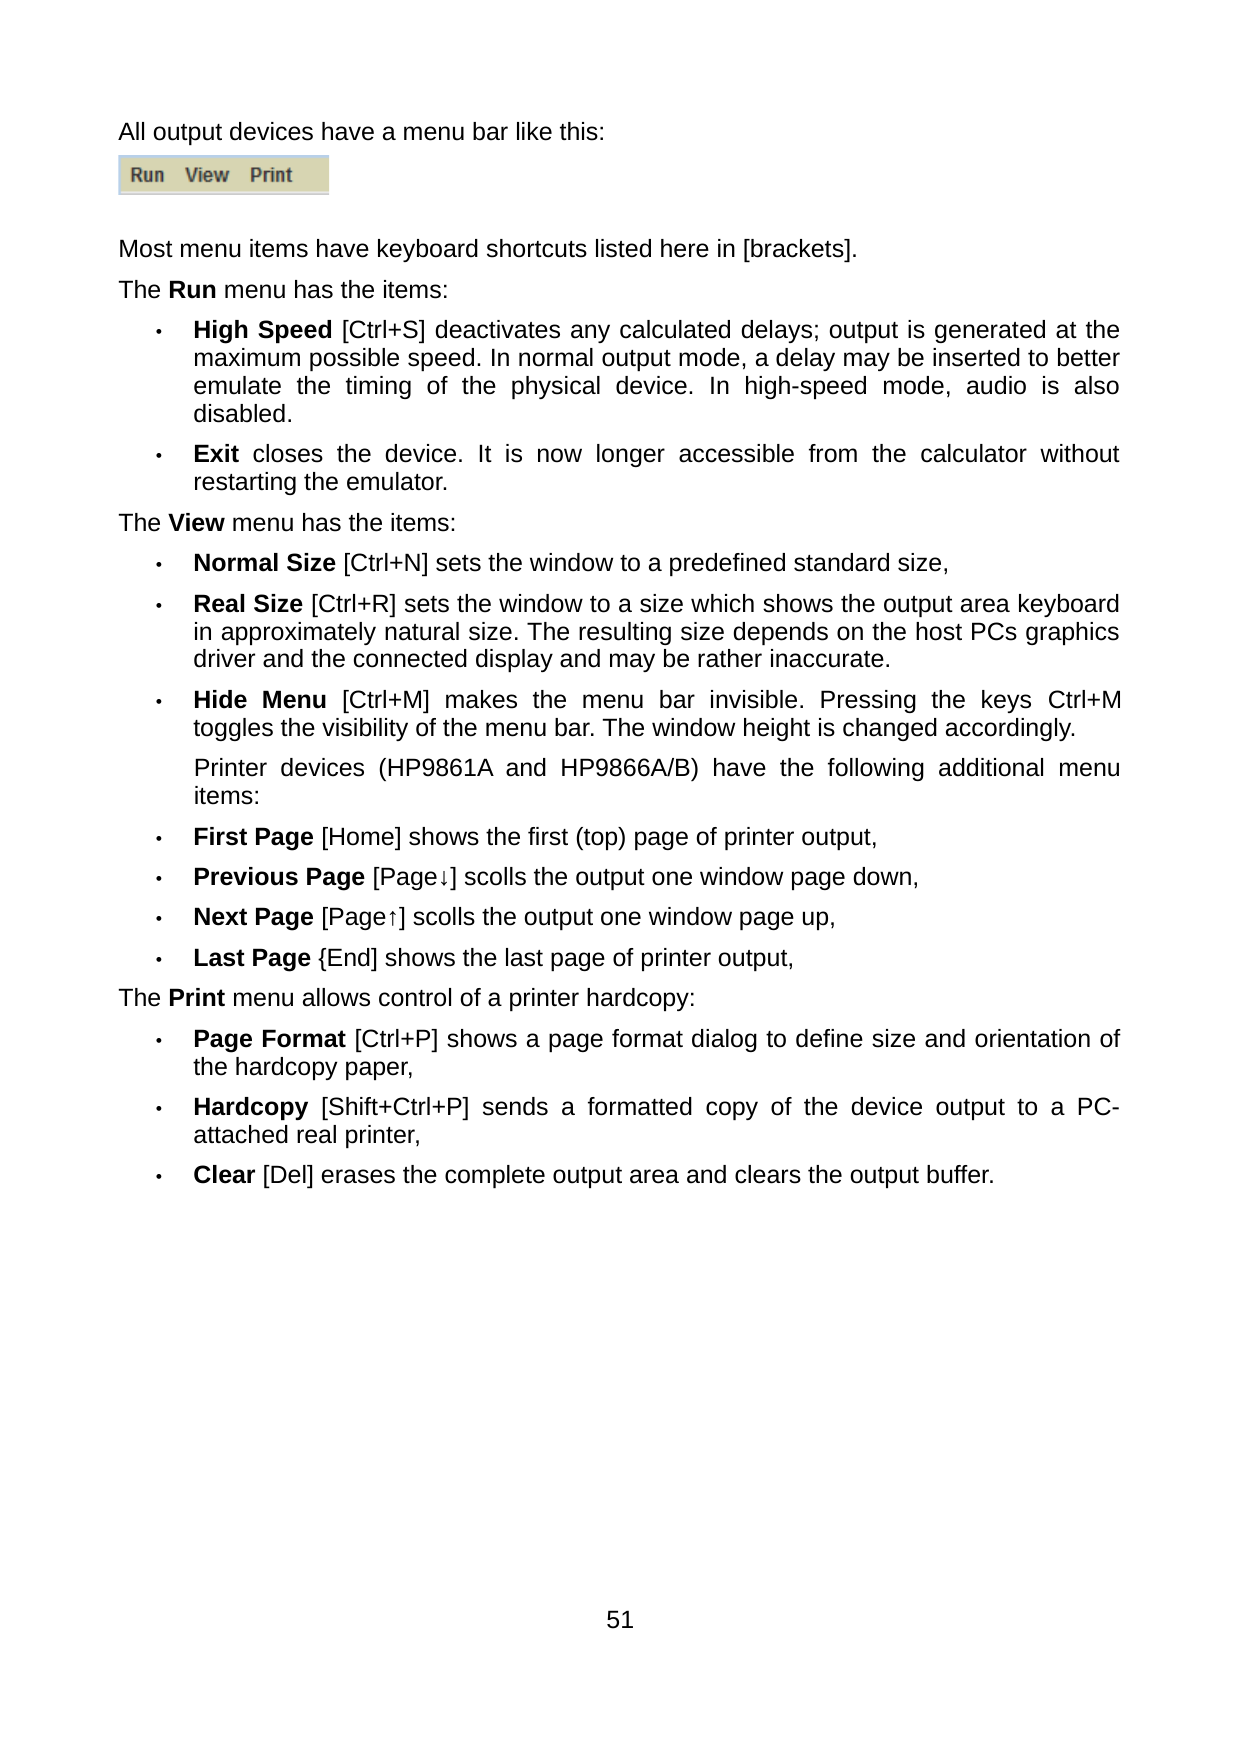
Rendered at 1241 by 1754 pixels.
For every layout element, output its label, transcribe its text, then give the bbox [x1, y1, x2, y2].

list Last Page {End] shows the last page of printer output, [156, 943, 1122, 971]
text All output devices have a menu bar like this: [118, 118, 1122, 146]
list Previous Page [Page↓] scolls the output one window page down, [156, 863, 1122, 891]
text The View menu has the items: [118, 508, 1122, 536]
list Hide Menu [Ctrl+M] makes the menu bar invisible. Pressing the keys Ctrl+M toggles the visibility of the menu bar. The window height is changed accordingly. [156, 686, 1122, 741]
text Most menu items have keyboard shortcuts listed here in [brackets]. [118, 235, 1122, 263]
text Printer devices (HP9861A and HP9866A/B) have the following additional menu items: [193, 754, 1122, 810]
list First Page [Home] shows the first (top) page of printer output, [156, 822, 1122, 850]
text The Print menu allows control of a printer hardcopy: [118, 984, 1122, 1012]
list Exit closes the device. It is now longer accessible from the calculator without restarting the emulator. [156, 440, 1122, 496]
list High Speed [Ctrl+S] deactivates any calculated delays; output is generated at the maximum possible speed. In normal output mode, a delay may be inserted to better emulate the timing of the physical device. In high-speed mode, audio is also disabled. [156, 316, 1122, 428]
picture [118, 155, 330, 195]
list Hardcopy [Shift+Ctrl+P] sends a formatted copy of the device output to a PC-attached real printer, [156, 1093, 1122, 1148]
list Normal Size [Ctrl+N] sets the window to a predefined standard size, [156, 549, 1122, 577]
text The Run menu has the items: [118, 276, 1122, 303]
list Page Format [Ctrl+P] shows a page format dialog to define size and orientation of the hardcopy paper, [156, 1024, 1122, 1080]
list Clear [Del] erases the complete output area and clears the output buffer. [156, 1161, 1122, 1189]
list Next Page [Page↑] scolls the output one window page up, [156, 903, 1122, 931]
list Real Size [Ctrl+R] sets the window to a size which shows the output area keyboard in approximately natural size. The resulting size depends on the host PCs graphics driver and the connected display and may be rather inaccurate. [156, 589, 1122, 673]
